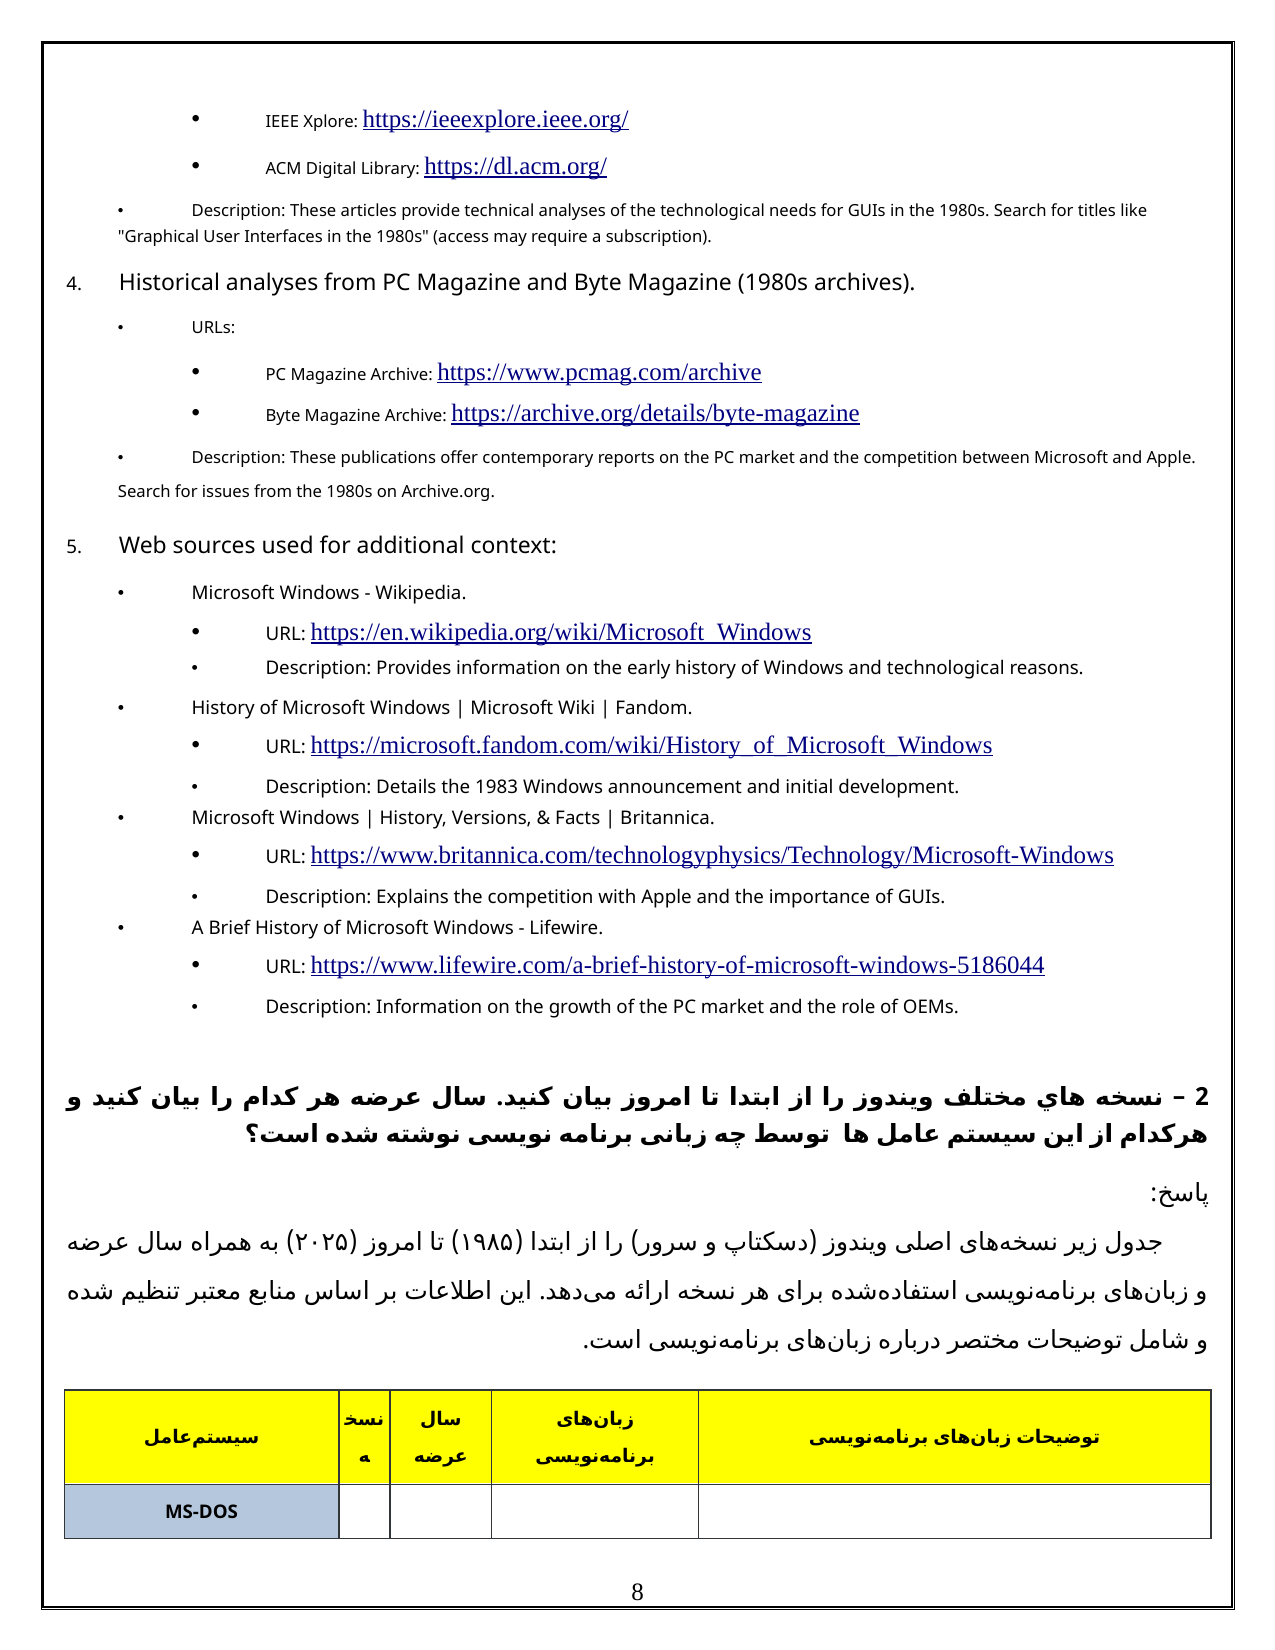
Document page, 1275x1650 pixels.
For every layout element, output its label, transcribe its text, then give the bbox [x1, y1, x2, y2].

list Description: Information on the growth of the PC market and the role of OEMs. [191, 993, 1231, 1019]
table_header زبان‌های برنامه‌نویسی [492, 1391, 698, 1483]
list Description: Details the 1983 Windows announcement and initial development. [191, 773, 1231, 799]
list Description: Provides information on the early history of Windows and technological reasons. [191, 654, 1231, 680]
list Microsoft Windows | History, Versions, & Facts | Britannica. [118, 805, 1231, 830]
table_header نسخه [340, 1391, 389, 1483]
list URLs: [118, 316, 1231, 339]
list Description: These articles provide technical analyses of the technological needs for GUIs in the 1980s. Search for titles like "Graphical User Interfaces in the 1980s" (access may require a subscription). [118, 199, 1231, 248]
table_cell [391, 1485, 491, 1538]
list URL: https://microsoft.fandom.com/wiki/History_of_Microsoft_Windows [191, 730, 1231, 759]
table_header سیستم‌عامل [65, 1391, 338, 1483]
list Byte Magazine Archive: https://archive.org/details/byte-magazine [191, 398, 1231, 427]
table_cell [699, 1485, 1210, 1538]
list ACM Digital Library: https://dl.acm.org/ [191, 151, 1231, 180]
table_cell [492, 1485, 698, 1538]
list IEEE Xplore: https://ieeexplore.ieee.org/ [191, 104, 1231, 132]
text جدول زیر نسخه‌های اصلی ویندوز (دسکتاپ و سرور) را از ابتدا (۱۹۸۵) تا امروز (۲۰۲۵) به همراه سال عرضه و زبان‌های برنامه‌نویسی استفاده‌شده برای هر نسخه ارائه می‌دهد. این اطلاعات بر اساس منابع معتبر تنظیم شده و شامل توضیحات مختصر درباره زبان‌های برنامه‌نویسی است. [66, 1228, 1209, 1358]
list Web sources used for additional context: [66, 529, 1231, 560]
subtitle پاسخ: [66, 1179, 1209, 1211]
list URL: https://www.lifewire.com/a-brief-history-of-microsoft-windows-5186044 [191, 950, 1231, 979]
list History of Microsoft Windows | Microsoft Wiki | Fandom. [118, 695, 1231, 720]
list A Brief History of Microsoft Windows - Lifewire. [118, 915, 1231, 940]
table_cell MS-DOS [65, 1485, 338, 1538]
subtitle 2 – نسخه هاي مختلف ویندوز را از ابتدا تا امروز بیان کنید. سال عرضه هر کدام را بیان کنید و هرکدام از این سیستم عامل ها توسط چه زبانی برنامه نویسی نوشته شده است؟ [66, 1083, 1209, 1153]
list Historical analyses from PC Magazine and Byte Magazine (1980s archives). [66, 266, 1231, 297]
table_header توضیحات زبان‌های برنامه‌نویسی [699, 1391, 1210, 1483]
list Description: Explains the competition with Apple and the importance of GUIs. [191, 883, 1231, 909]
list URL: https://en.wikipedia.org/wiki/Microsoft_Windows [191, 617, 1231, 646]
list Description: These publications offer contemporary reports on the PC market and the competition between Microsoft and Apple. Search for issues from the 1980s on Archive.org. [118, 446, 1231, 503]
list PC Magazine Archive: https://www.pcmag.com/archive [191, 357, 1231, 386]
table_cell [340, 1485, 389, 1538]
list Microsoft Windows - Wikipedia. [118, 579, 1231, 605]
list URL: https://www.britannica.com/technologyphysics/Technology/Microsoft-Windows [191, 840, 1231, 869]
table_header سال عرضه [391, 1391, 491, 1483]
